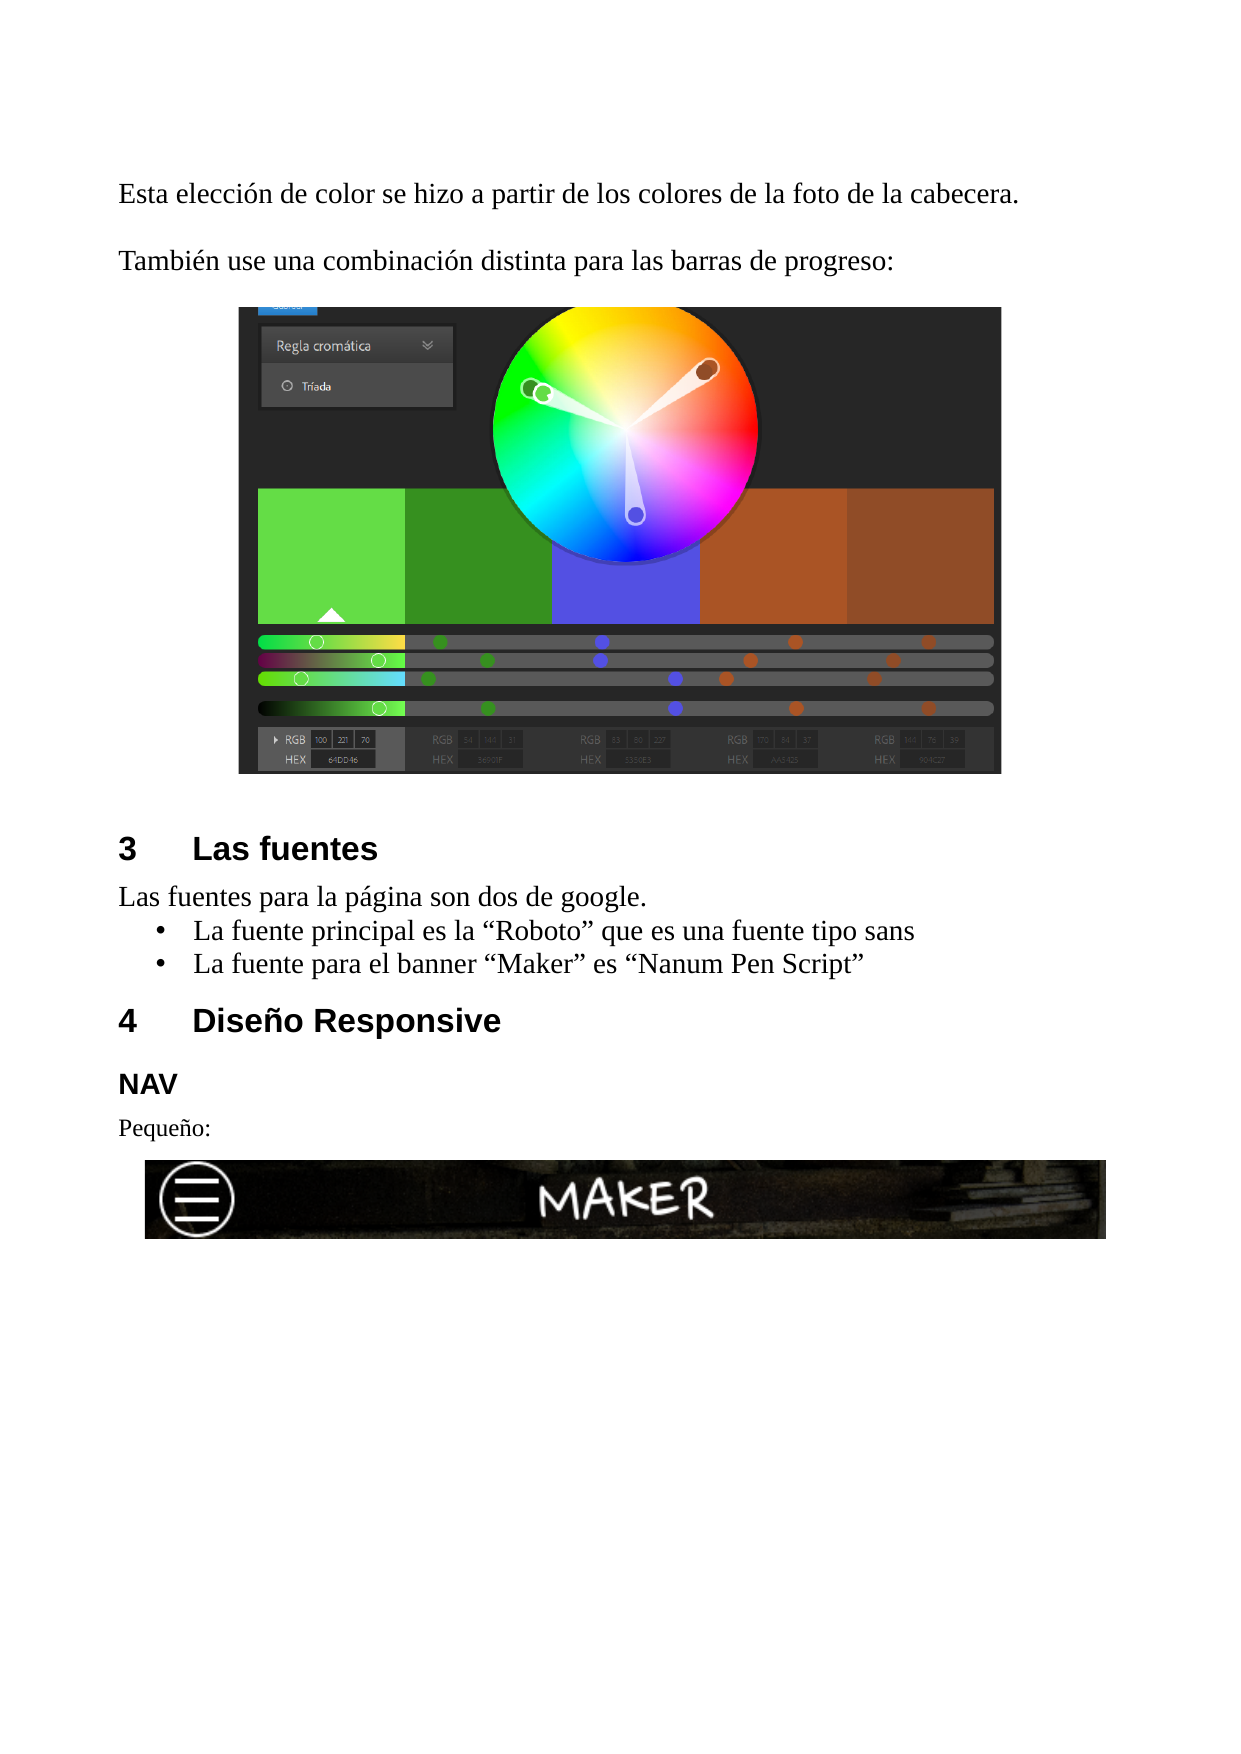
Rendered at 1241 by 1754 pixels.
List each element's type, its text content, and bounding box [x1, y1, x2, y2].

subtitle Diseño Responsive [118, 1001, 1122, 1040]
picture [238, 307, 1002, 774]
subtitle NAV [118, 1067, 1122, 1101]
text Pequeño: [118, 1113, 1122, 1142]
subtitle Las fuentes [118, 828, 1122, 867]
list La fuente para el banner “Maker” es “Nanum Pen Script” [156, 947, 1122, 980]
text Esta elección de color se hizo a partir de los colores de la foto de la cabecera. [118, 176, 1122, 210]
picture [144, 1160, 1106, 1239]
text También use una combinación distinta para las barras de progreso: [118, 243, 1122, 277]
list La fuente principal es la “Roboto” que es una fuente tipo sans [156, 913, 1122, 947]
text Las fuentes para la página son dos de google. [118, 879, 1122, 913]
